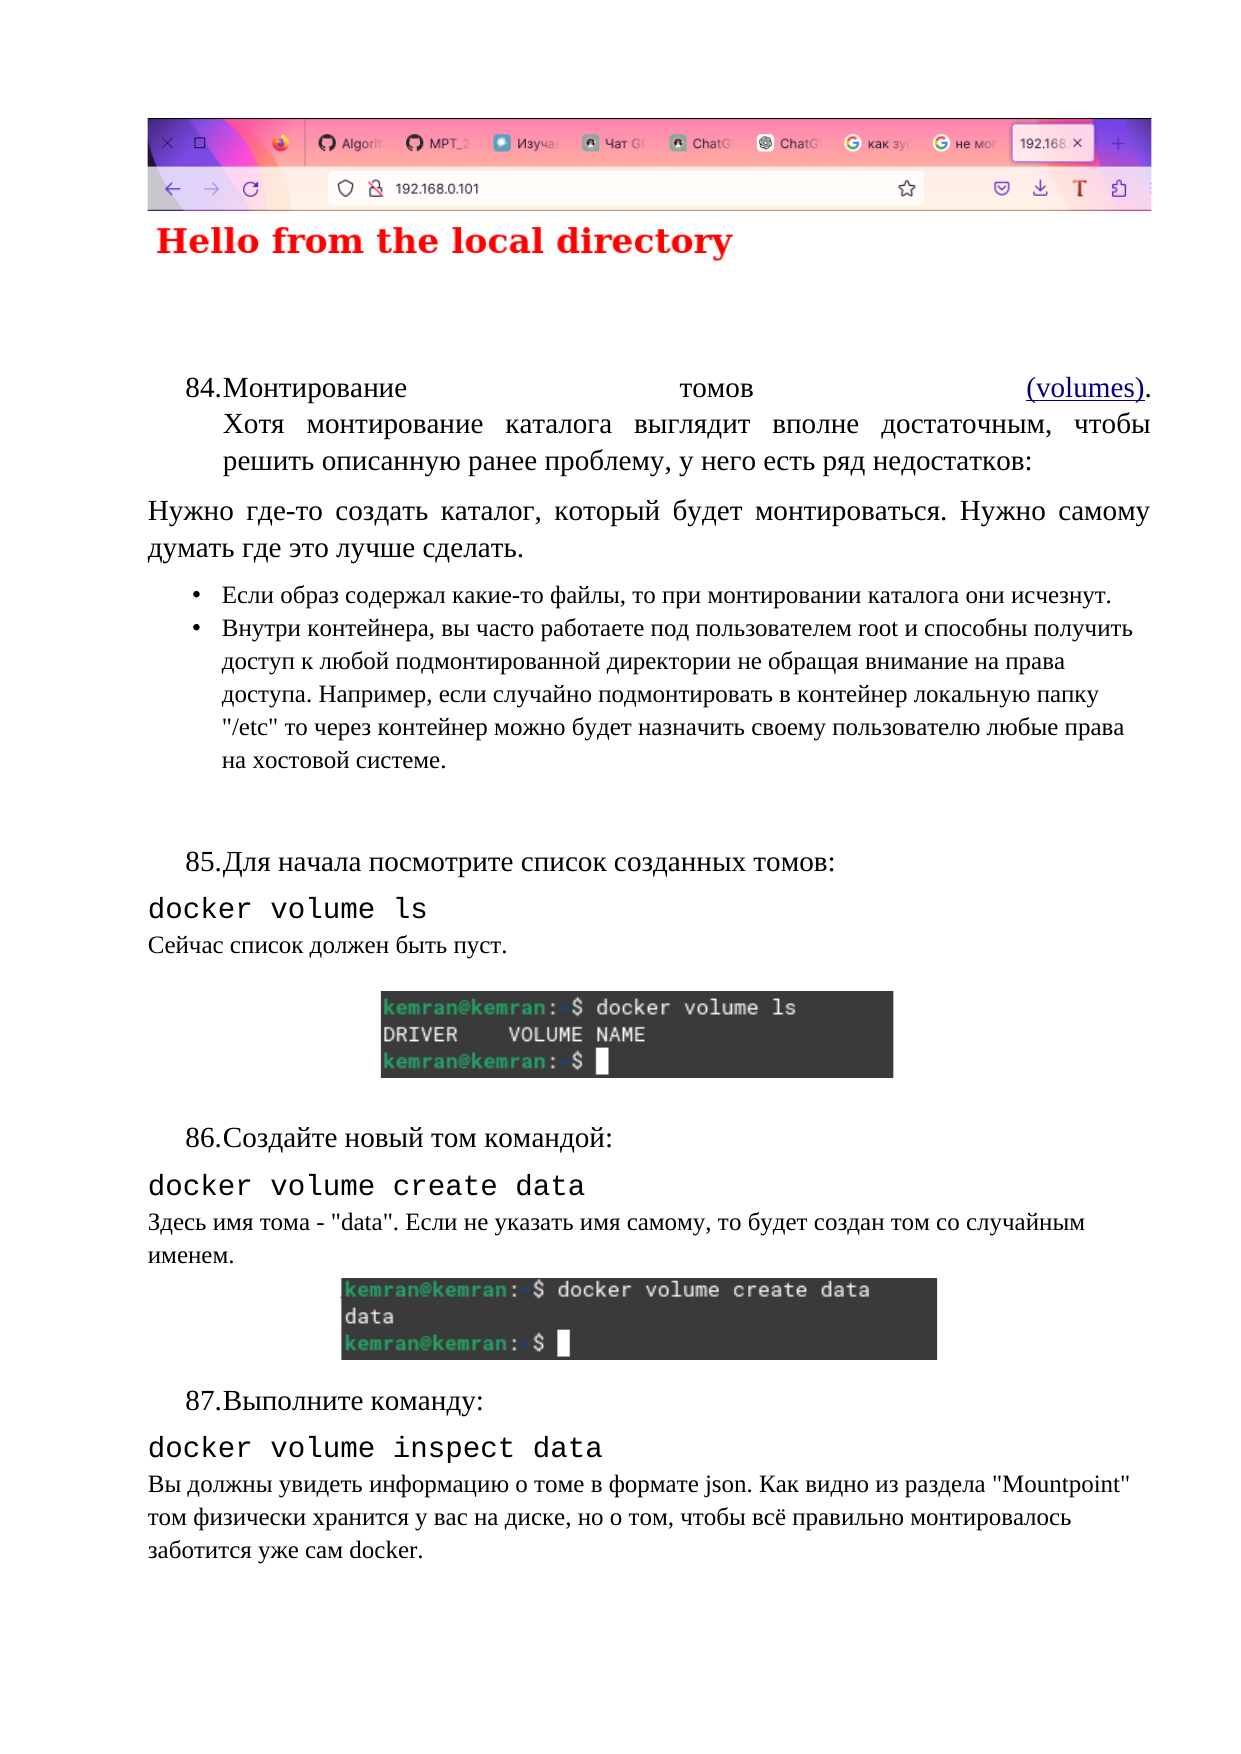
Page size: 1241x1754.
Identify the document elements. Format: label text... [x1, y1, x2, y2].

text docker volume inspect data [148, 1433, 1152, 1467]
text Вы должны увидеть информацию о томе в формате json. Как видно из раздела "Mountpoint" том физически хранится у вас на диске, но о том, чтобы всё правильно монтировалось заботится уже сам docker. [148, 1469, 1152, 1564]
list Если образ содержал какие-то файлы, то при монтировании каталога они исчезнут. [192, 580, 1152, 609]
text docker volume ls [148, 894, 1152, 928]
picture [340, 1278, 938, 1360]
list Для начала посмотрите список созданных томов: [185, 844, 1152, 877]
picture [147, 118, 1152, 319]
text Сейчас список должен быть пуст. [148, 930, 1152, 959]
list Выполните команду: [185, 1383, 1152, 1416]
list Создайте новый том командой: [185, 1121, 1152, 1154]
text Нужно где-то создать каталог, который будет монтироваться. Нужно самому думать где это лучше сделать. [148, 493, 1152, 563]
list Монтирование томов (volumes). Хотя монтирование каталога выглядит вполне достаточным, чтобы решить описанную ранее проблему, у него есть ряд недостатков: [185, 371, 1152, 476]
text Здесь имя тома - "data". Если не указать имя самому, то будет создан том со случайным именем. [148, 1207, 1152, 1269]
text docker volume create data [148, 1171, 1152, 1204]
list Внутри контейнера, вы часто работаете под пользователем root и способны получить доступ к любой подмонтированной директории не обращая внимание на права доступа. Например, если случайно подмонтировать в контейнер локальную папку "/etc" то через контейнер можно будет назначить своему пользователю любые права на хостовой системе. [192, 613, 1152, 774]
picture [380, 991, 894, 1078]
